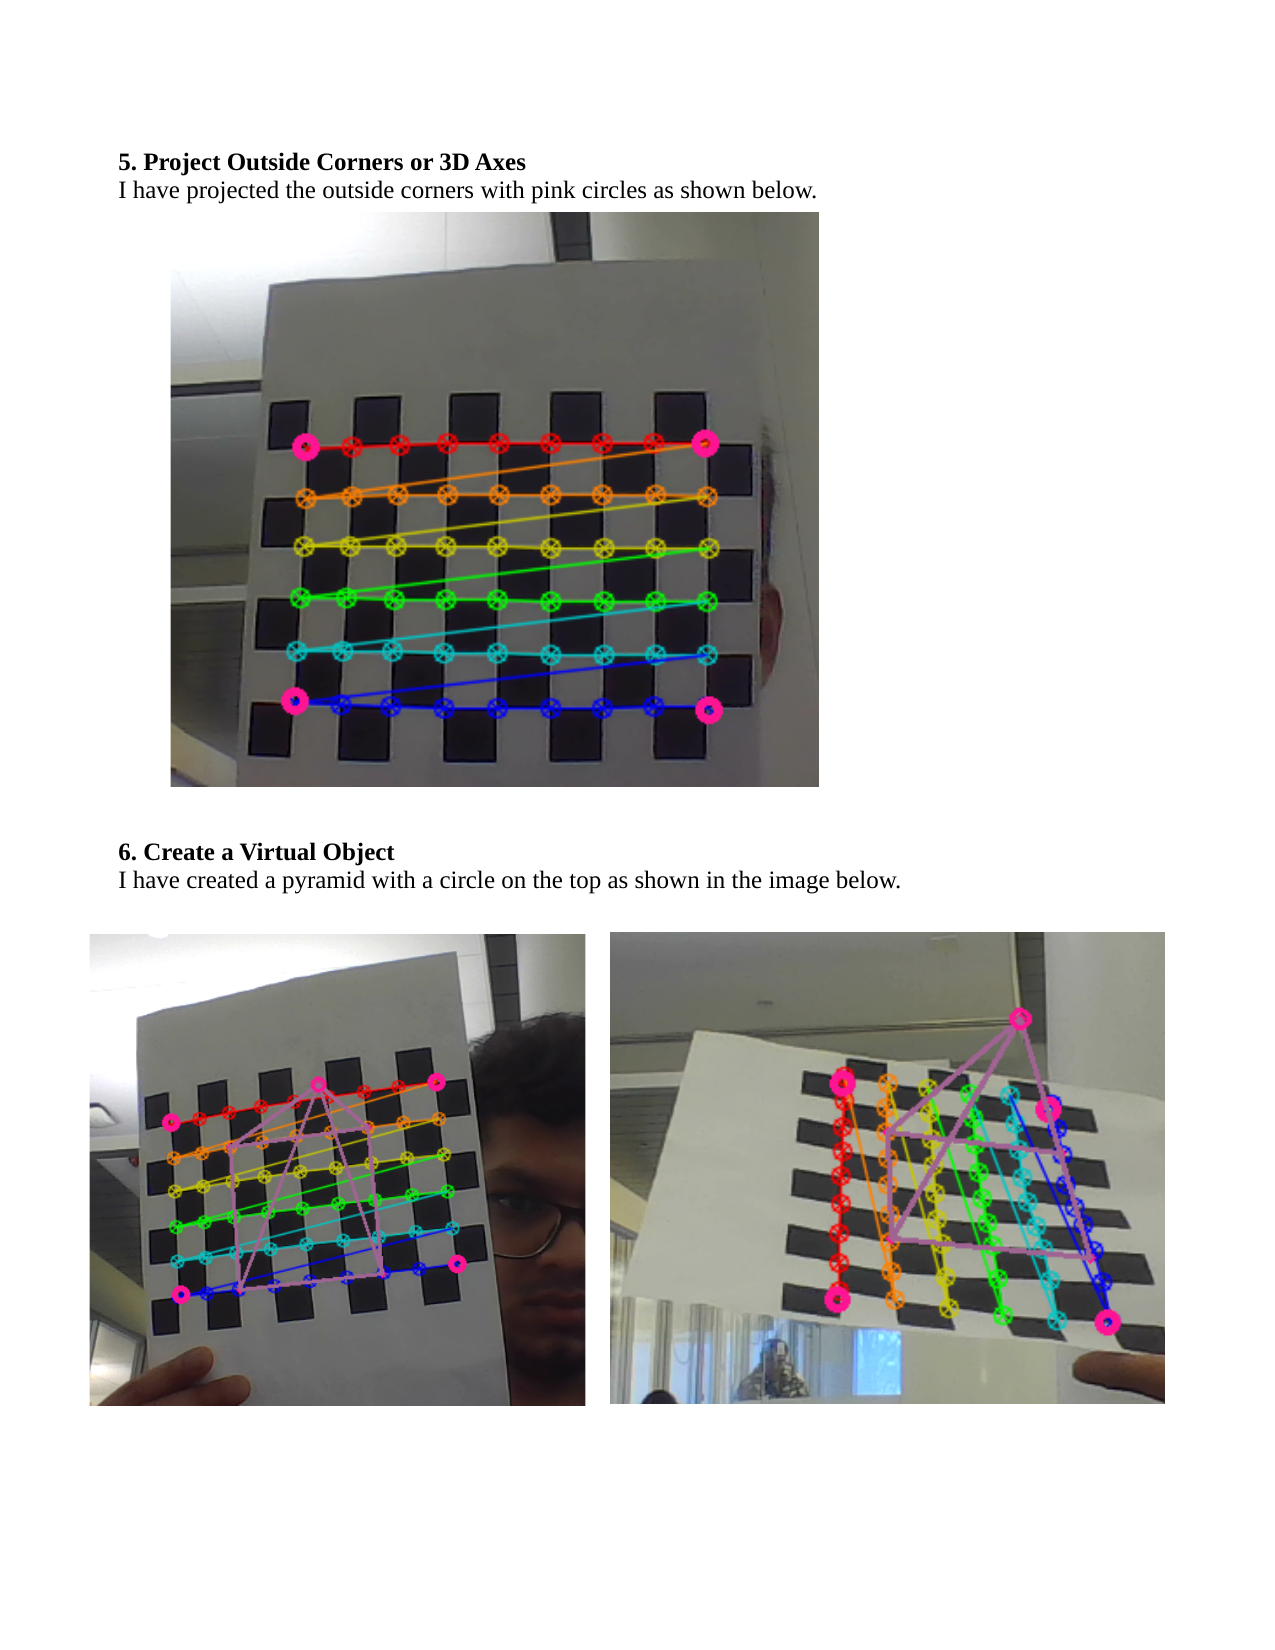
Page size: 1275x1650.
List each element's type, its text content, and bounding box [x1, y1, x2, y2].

picture [89, 934, 586, 1406]
text 6. Create a Virtual Object [118, 837, 1157, 866]
text I have created a pyramid with a circle on the top as shown in the image below. [118, 866, 1157, 894]
picture [610, 932, 1165, 1404]
text 5. Project Outside Corners or 3D Axes [118, 147, 1157, 176]
picture [170, 212, 819, 787]
text I have projected the outside corners with pink circles as shown below. [118, 176, 1157, 204]
